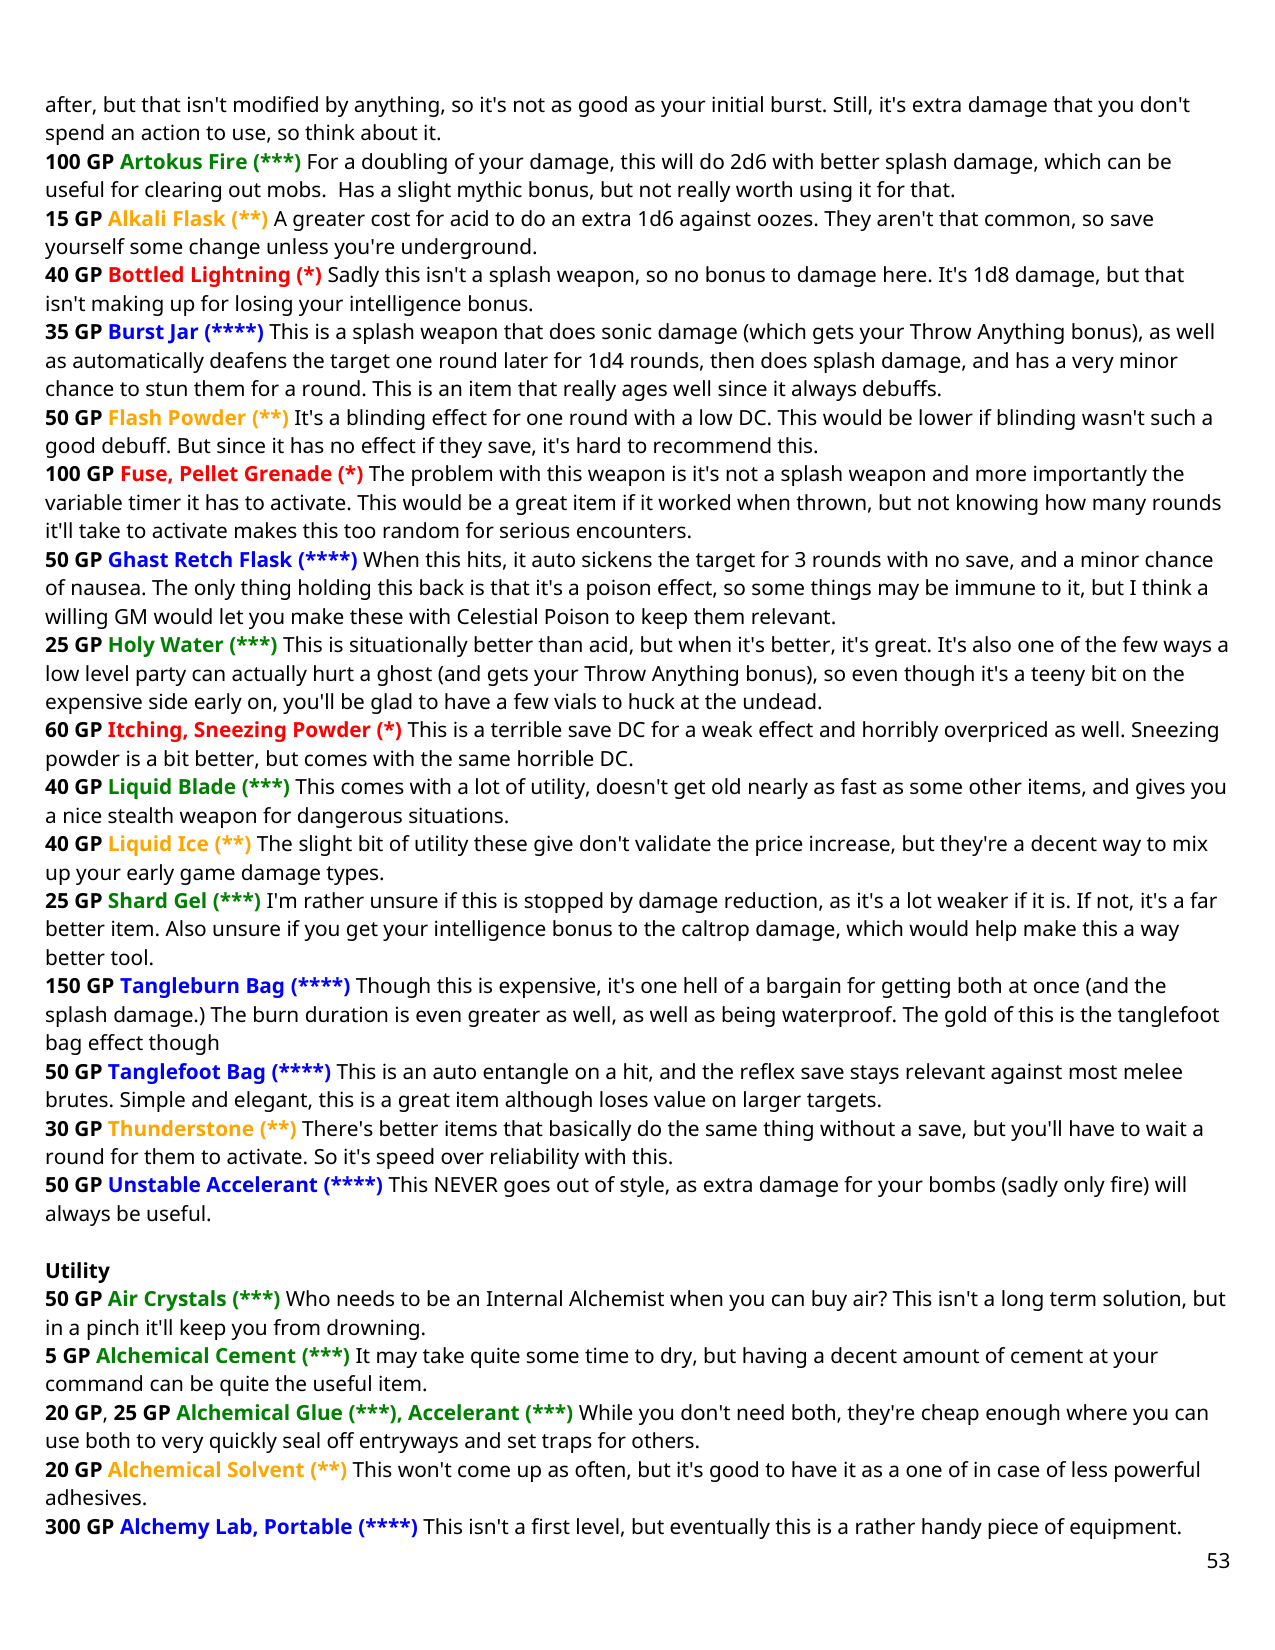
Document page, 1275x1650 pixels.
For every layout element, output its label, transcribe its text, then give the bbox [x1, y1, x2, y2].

text 40 GP Bottled Lightning (*) Sadly this isn't a splash weapon, so no bonus to damage here. It's 1d8 damage, but that isn't making up for losing your intelligence bonus. [45, 261, 1230, 317]
text Utility [45, 1256, 1230, 1284]
text 20 GP Alchemical Solvent (**) This won't come up as often, but it's good to have it as a one of in case of less powerful adhesives. [45, 1455, 1230, 1512]
text 100 GP Artokus Fire (***) For a doubling of your damage, this will do 2d6 with better splash damage, which can be useful for clearing out mobs. Has a slight mythic bonus, but not really worth using it for that. [45, 147, 1230, 204]
text 15 GP Alkali Flask (**) A greater cost for acid to do an extra 1d6 against oozes. They aren't that common, so save yourself some change unless you're underground. [45, 204, 1230, 261]
text 25 GP Shard Gel (***) I'm rather unsure if this is stopped by damage reduction, as it's a lot weaker if it is. If not, it's a far better item. Also unsure if you get your intelligence bonus to the caltrop damage, which would help make this a way better tool. [45, 886, 1230, 971]
text 50 GP Unstable Accelerant (****) This NEVER goes out of style, as extra damage for your bombs (sadly only fire) will always be useful. [45, 1171, 1230, 1227]
text 5 GP Alchemical Cement (***) It may take quite some time to dry, but having a decent amount of cement at your command can be quite the useful item. [45, 1341, 1230, 1398]
text 25 GP Holy Water (***) This is situationally better than acid, but when it's better, it's great. It's also one of the few ways a low level party can actually hurt a ghost (and gets your Throw Anything bonus), so even though it's a teeny bit on the expensive side early on, you'll be glad to have a few vials to huck at the undead. [45, 630, 1230, 716]
text 150 GP Tangleburn Bag (****) Though this is expensive, it's one hell of a bargain for getting both at once (and the splash damage.) The burn duration is even greater as well, as well as being waterproof. The gold of this is the tanglefoot bag effect though [45, 971, 1230, 1057]
text 35 GP Burst Jar (****) This is a splash weapon that does sonic damage (which gets your Throw Anything bonus), as well as automatically deafens the target one round later for 1d4 rounds, then does splash damage, and has a very minor chance to stun them for a round. This is an item that really ages well since it always debuffs. [45, 317, 1230, 403]
text 40 GP Liquid Ice (**) The slight bit of utility these give don't validate the price increase, but they're a decent way to mix up your early game damage types. [45, 829, 1230, 886]
text 40 GP Liquid Blade (***) This comes with a lot of utility, doesn't get old nearly as fast as some other items, and gives you a nice stealth weapon for dangerous situations. [45, 772, 1230, 829]
text 100 GP Fuse, Pellet Grenade (*) The problem with this weapon is it's not a splash weapon and more importantly the variable timer it has to activate. This would be a great item if it worked when thrown, but not knowing how many rounds it'll take to activate makes this too random for serious encounters. [45, 459, 1230, 545]
text 300 GP Alchemy Lab, Portable (****) This isn't a first level, but eventually this is a rather handy piece of equipment. [45, 1512, 1230, 1540]
text after, but that isn't modified by anything, so it's not as good as your initial burst. Still, it's extra damage that you don't spend an action to use, so think about it. [45, 90, 1230, 147]
text 50 GP Tanglefoot Bag (****) This is an auto entangle on a hit, and the reflex save stays relevant against most melee brutes. Simple and elegant, this is a great item although loses value on larger targets. [45, 1057, 1230, 1114]
text 20 GP, 25 GP Alchemical Glue (***), Accelerant (***) While you don't need both, they're cheap enough where you can use both to very quickly seal off entryways and set traps for others. [45, 1398, 1230, 1455]
text 50 GP Air Crystals (***) Who needs to be an Internal Alchemist when you can buy air? This isn't a long term solution, but in a pinch it'll keep you from drowning. [45, 1284, 1230, 1341]
text 50 GP Flash Powder (**) It's a blinding effect for one round with a low DC. This would be lower if blinding wasn't such a good debuff. But since it has no effect if they save, it's hard to recommend this. [45, 403, 1230, 459]
text 50 GP Ghast Retch Flask (****) When this hits, it auto sickens the target for 3 rounds with no save, and a minor chance of nausea. The only thing holding this back is that it's a poison effect, so some things may be immune to it, but I think a willing GM would let you make these with Celestial Poison to keep them relevant. [45, 545, 1230, 630]
text 60 GP Itching, Sneezing Powder (*) This is a terrible save DC for a weak effect and horribly overpriced as well. Sneezing powder is a bit better, but comes with the same horrible DC. [45, 716, 1230, 772]
text 30 GP Thunderstone (**) There's better items that basically do the same thing without a save, but you'll have to wait a round for them to activate. So it's speed over reliability with this. [45, 1114, 1230, 1171]
